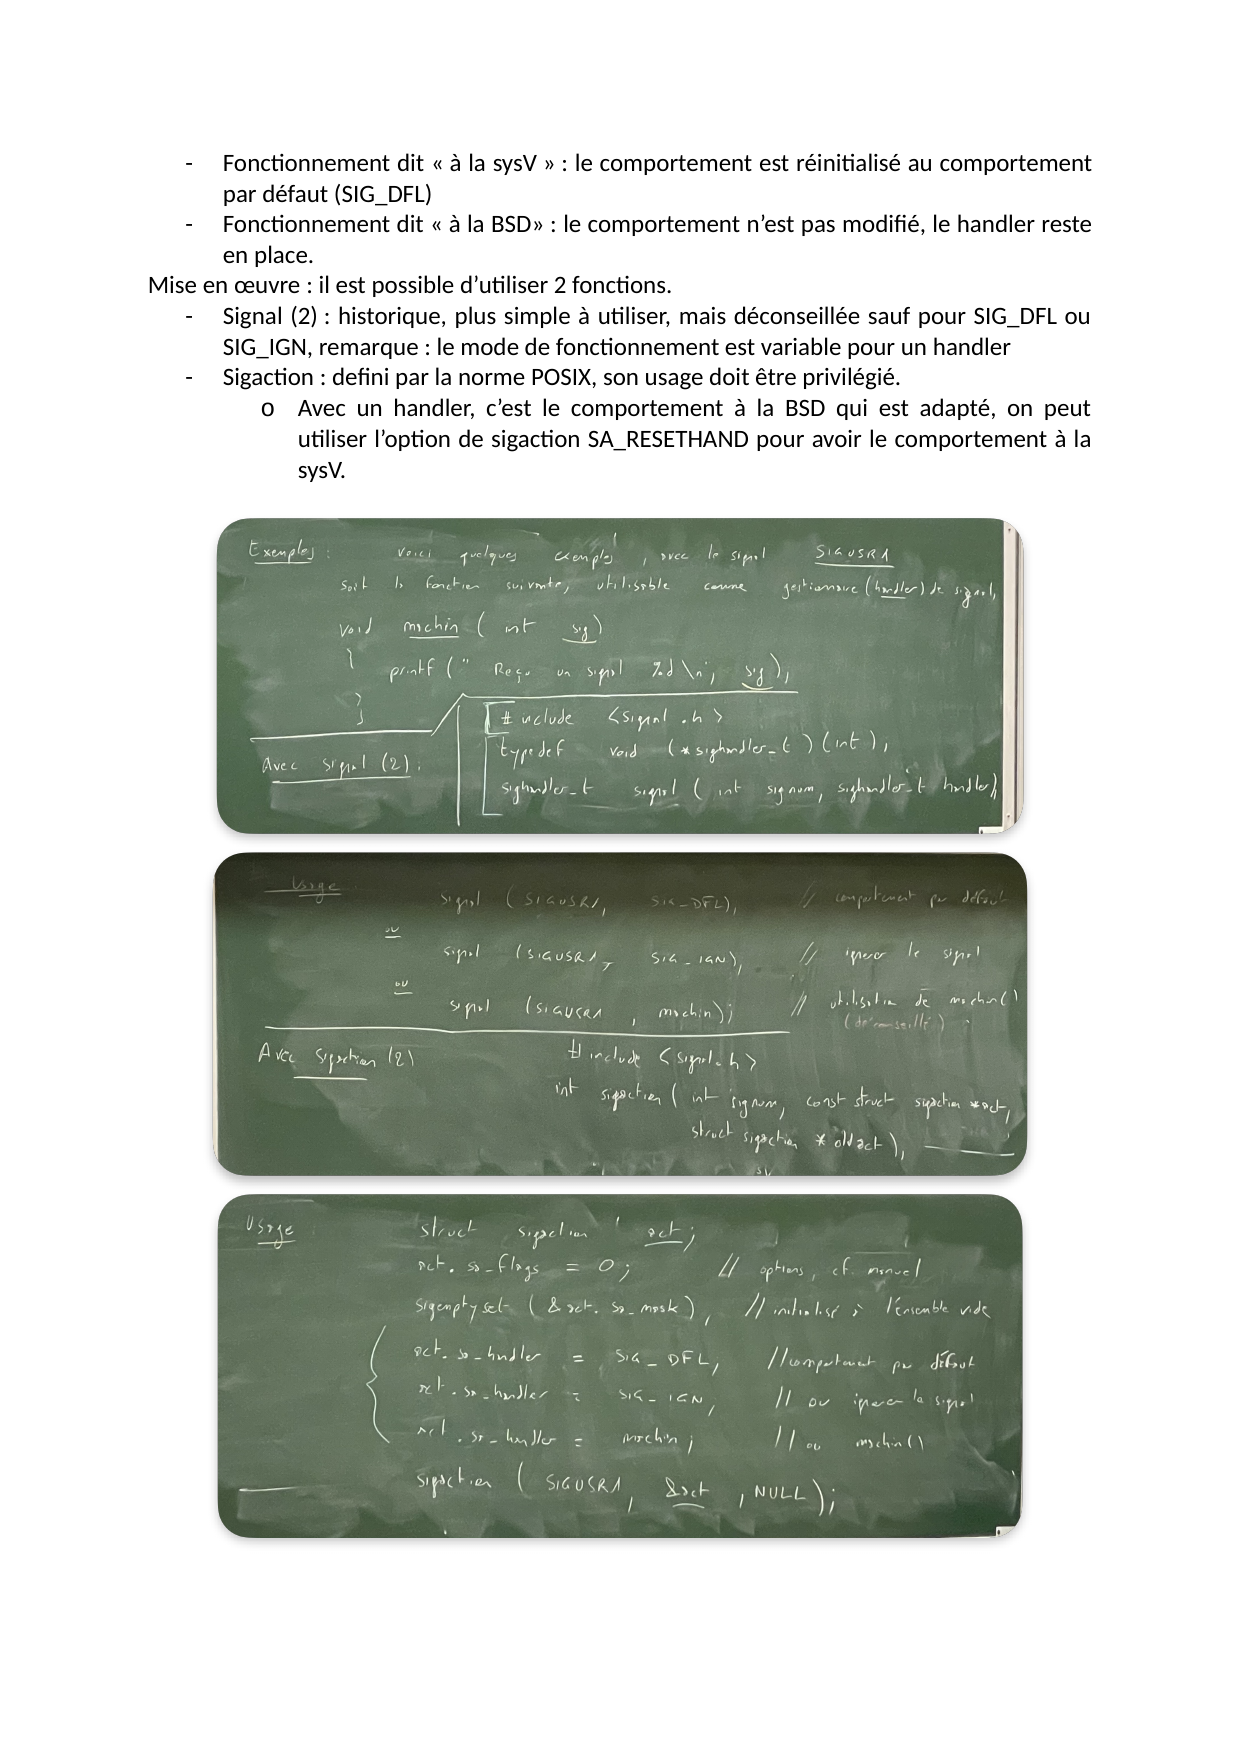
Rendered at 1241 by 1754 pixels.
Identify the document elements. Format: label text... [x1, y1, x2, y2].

list Avec un handler, c’est le comportement à la BSD qui est adapté, on peut utiliser l’option de sigaction SA_RESETHAND pour avoir le comportement à la sysV. [260, 392, 1093, 484]
picture [203, 515, 1037, 1554]
list Fonctionnement dit « à la BSD» : le comportement n’est pas modifié, le handler reste en place. [185, 209, 1093, 270]
text Mise en œuvre : il est possible d’utiliser 2 fonctions. [148, 270, 1093, 300]
list Signal (2) : historique, plus simple à utiliser, mais déconseillée sauf pour SIG_DFL ou SIG_IGN, remarque : le mode de fonctionnement est variable pour un handler [185, 300, 1093, 361]
list Fonctionnement dit « à la sysV » : le comportement est réinitialisé au comportement par défaut (SIG_DFL) [185, 148, 1093, 209]
list Sigaction : defini par la norme POSIX, son usage doit être privilégié. [185, 361, 1093, 392]
